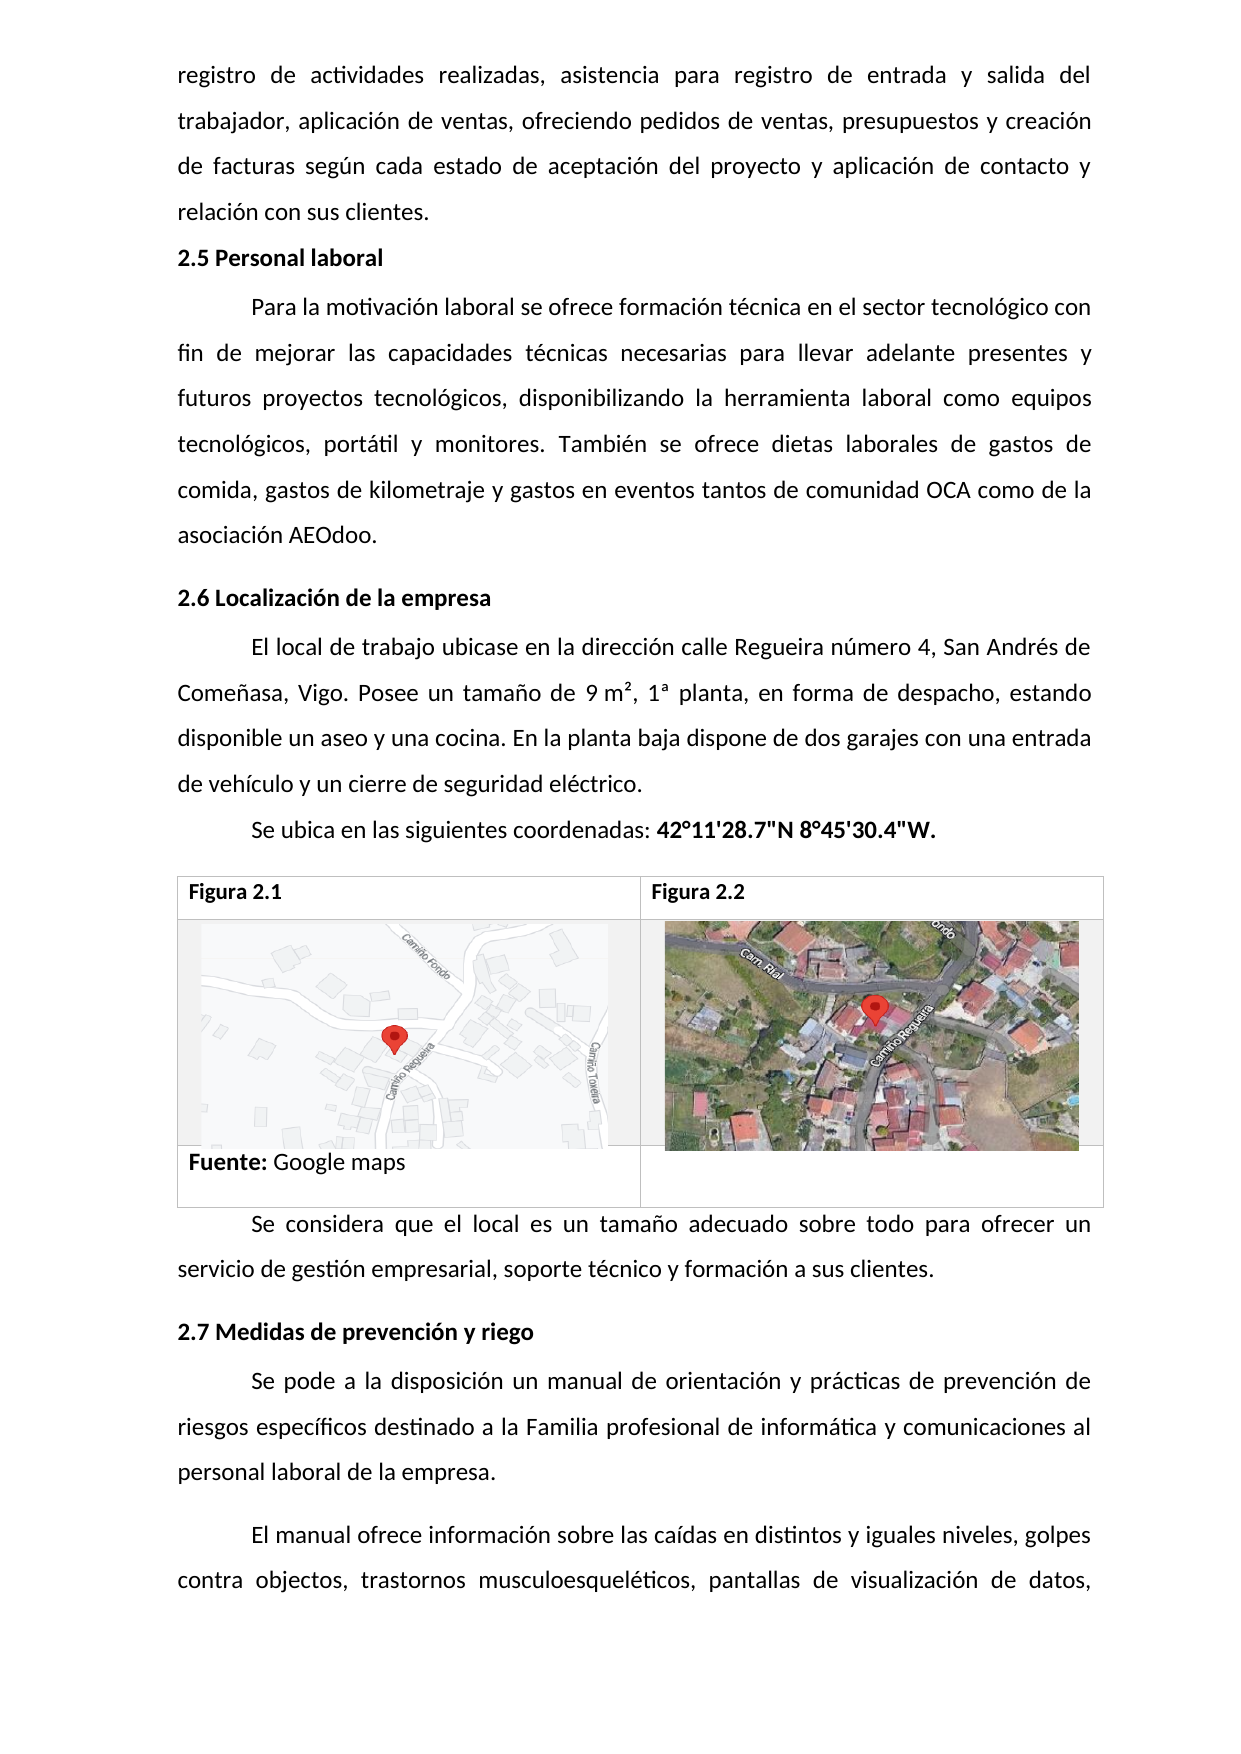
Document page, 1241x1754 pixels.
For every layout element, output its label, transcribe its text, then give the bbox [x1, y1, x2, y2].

text 2.7 Medidas de prevención y riego [177, 1316, 1093, 1346]
text El local de trabajo ubicase en la dirección calle Regueira número 4, San Andrés de Comeñasa, Vigo. Posee un tamaño de 9 m², 1ª planta, en forma de despacho, estando disponible un aseo y una cocina. En la planta baja dispone de dos garajes con una entrada de vehículo y un cierre de seguridad eléctrico. [177, 631, 1093, 799]
table_cell [178, 920, 640, 1145]
text 2.6 Localización de la empresa [177, 582, 1093, 612]
table_header Figura 2.1 [178, 877, 640, 918]
table_cell Fuente: Google maps [178, 1146, 640, 1207]
table_cell [641, 920, 1103, 1145]
text Se ubica en las siguientes coordenadas: 42°11'28.7"N 8°45'30.4"W. [177, 814, 1093, 844]
text Se pode a la disposición un manual de orientación y prácticas de prevención de riesgos específicos destinado a la Familia profesional de informática y comunicaciones al personal laboral de la empresa. [177, 1365, 1093, 1487]
text registro de actividades realizadas, asistencia para registro de entrada y salida del trabajador, aplicación de ventas, ofreciendo pedidos de ventas, presupuestos y creación de facturas según cada estado de aceptación del proyecto y aplicación de contacto y relación con sus clientes. [177, 59, 1093, 227]
text Se considera que el local es un tamaño adecuado sobre todo para ofrecer un servicio de gestión empresarial, soporte técnico y formación a sus clientes. [177, 1208, 1093, 1284]
text El manual ofrece información sobre las caídas en distintos y iguales niveles, golpes contra objectos, trastornos musculoesqueléticos, pantallas de visualización de datos, [177, 1519, 1093, 1595]
text 2.5 Personal laboral [177, 242, 1093, 272]
text Para la motivación laboral se ofrece formación técnica en el sector tecnológico con fin de mejorar las capacidades técnicas necesarias para llevar adelante presentes y futuros proyectos tecnológicos, disponibilizando la herramienta laboral como equipos tecnológicos, portátil y monitores. También se ofrece dietas laborales de gastos de comida, gastos de kilometraje y gastos en eventos tantos de comunidad OCA como de la asociación AEOdoo. [177, 291, 1093, 550]
table_cell [641, 1146, 1103, 1207]
table_header Figura 2.2 [641, 877, 1103, 918]
